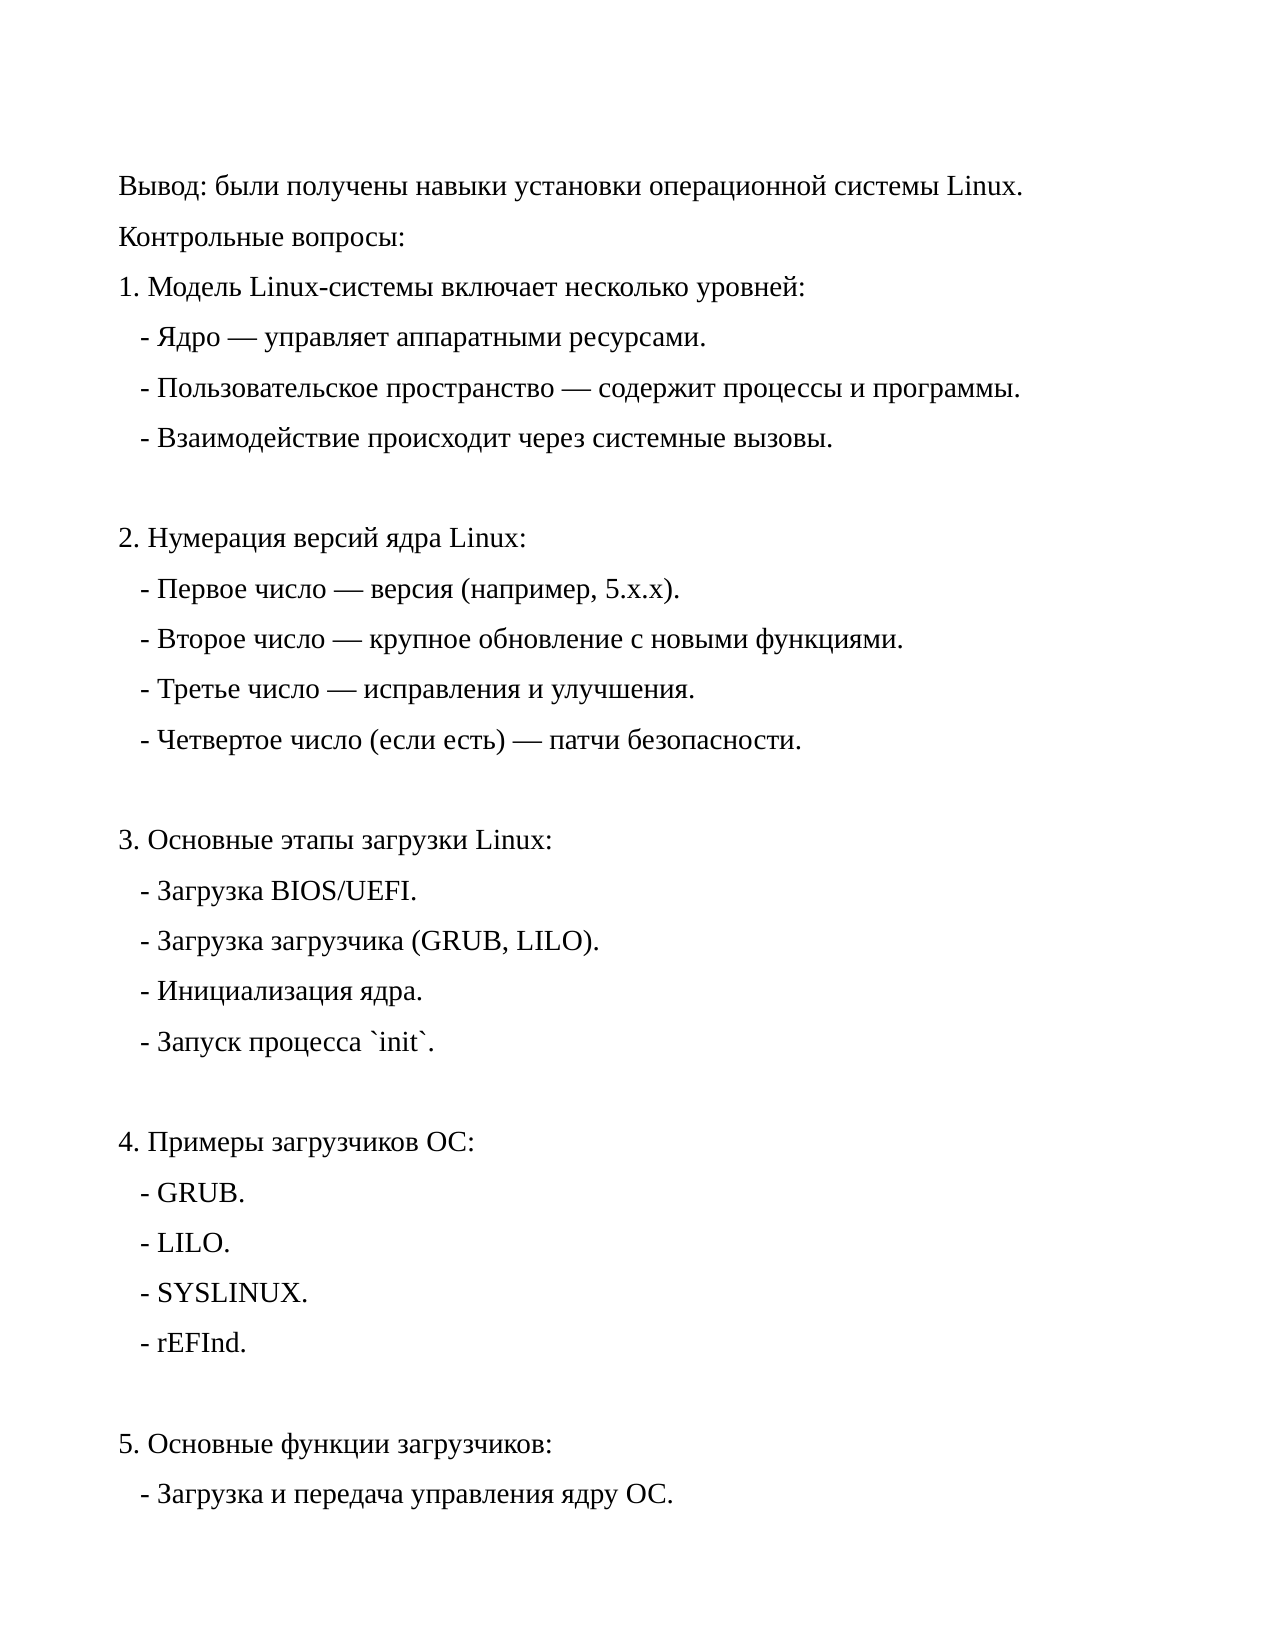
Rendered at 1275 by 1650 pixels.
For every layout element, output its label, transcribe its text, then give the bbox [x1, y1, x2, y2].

text 4. Примеры загрузчиков ОС: [118, 1124, 1157, 1158]
text Контрольные вопросы: [118, 219, 1157, 252]
text 2. Нумерация версий ядра Linux: [118, 521, 1157, 554]
text 3. Основные этапы загрузки Linux: [118, 822, 1157, 856]
text - Взаимодействие происходит через системные вызовы. [118, 420, 1157, 453]
text - LILO. [118, 1225, 1157, 1258]
text - Первое число — версия (например, 5.x.x). [118, 571, 1157, 604]
text - Второе число — крупное обновление с новыми функциями. [118, 621, 1157, 655]
text - Загрузка BIOS/UEFI. [118, 873, 1157, 906]
text - Загрузка и передача управления ядру ОС. [118, 1477, 1157, 1510]
text - rEFInd. [118, 1326, 1157, 1359]
text - SYSLINUX. [118, 1275, 1157, 1309]
text - Инициализация ядра. [118, 973, 1157, 1007]
text 5. Основные функции загрузчиков: [118, 1426, 1157, 1460]
text - Запуск процесса `init`. [118, 1024, 1157, 1057]
text - Пользовательское пространство — содержит процессы и программы. [118, 370, 1157, 403]
text - Ядро — управляет аппаратными ресурсами. [118, 319, 1157, 353]
text - Загрузка загрузчика (GRUB, LILO). [118, 923, 1157, 957]
text - Четвертое число (если есть) — патчи безопасности. [118, 722, 1157, 755]
text Вывод: были получены навыки установки операционной системы Linux. [118, 168, 1157, 202]
text - Третье число — исправления и улучшения. [118, 672, 1157, 705]
text - GRUB. [118, 1175, 1157, 1208]
text 1. Модель Linux-системы включает несколько уровней: [118, 269, 1157, 303]
